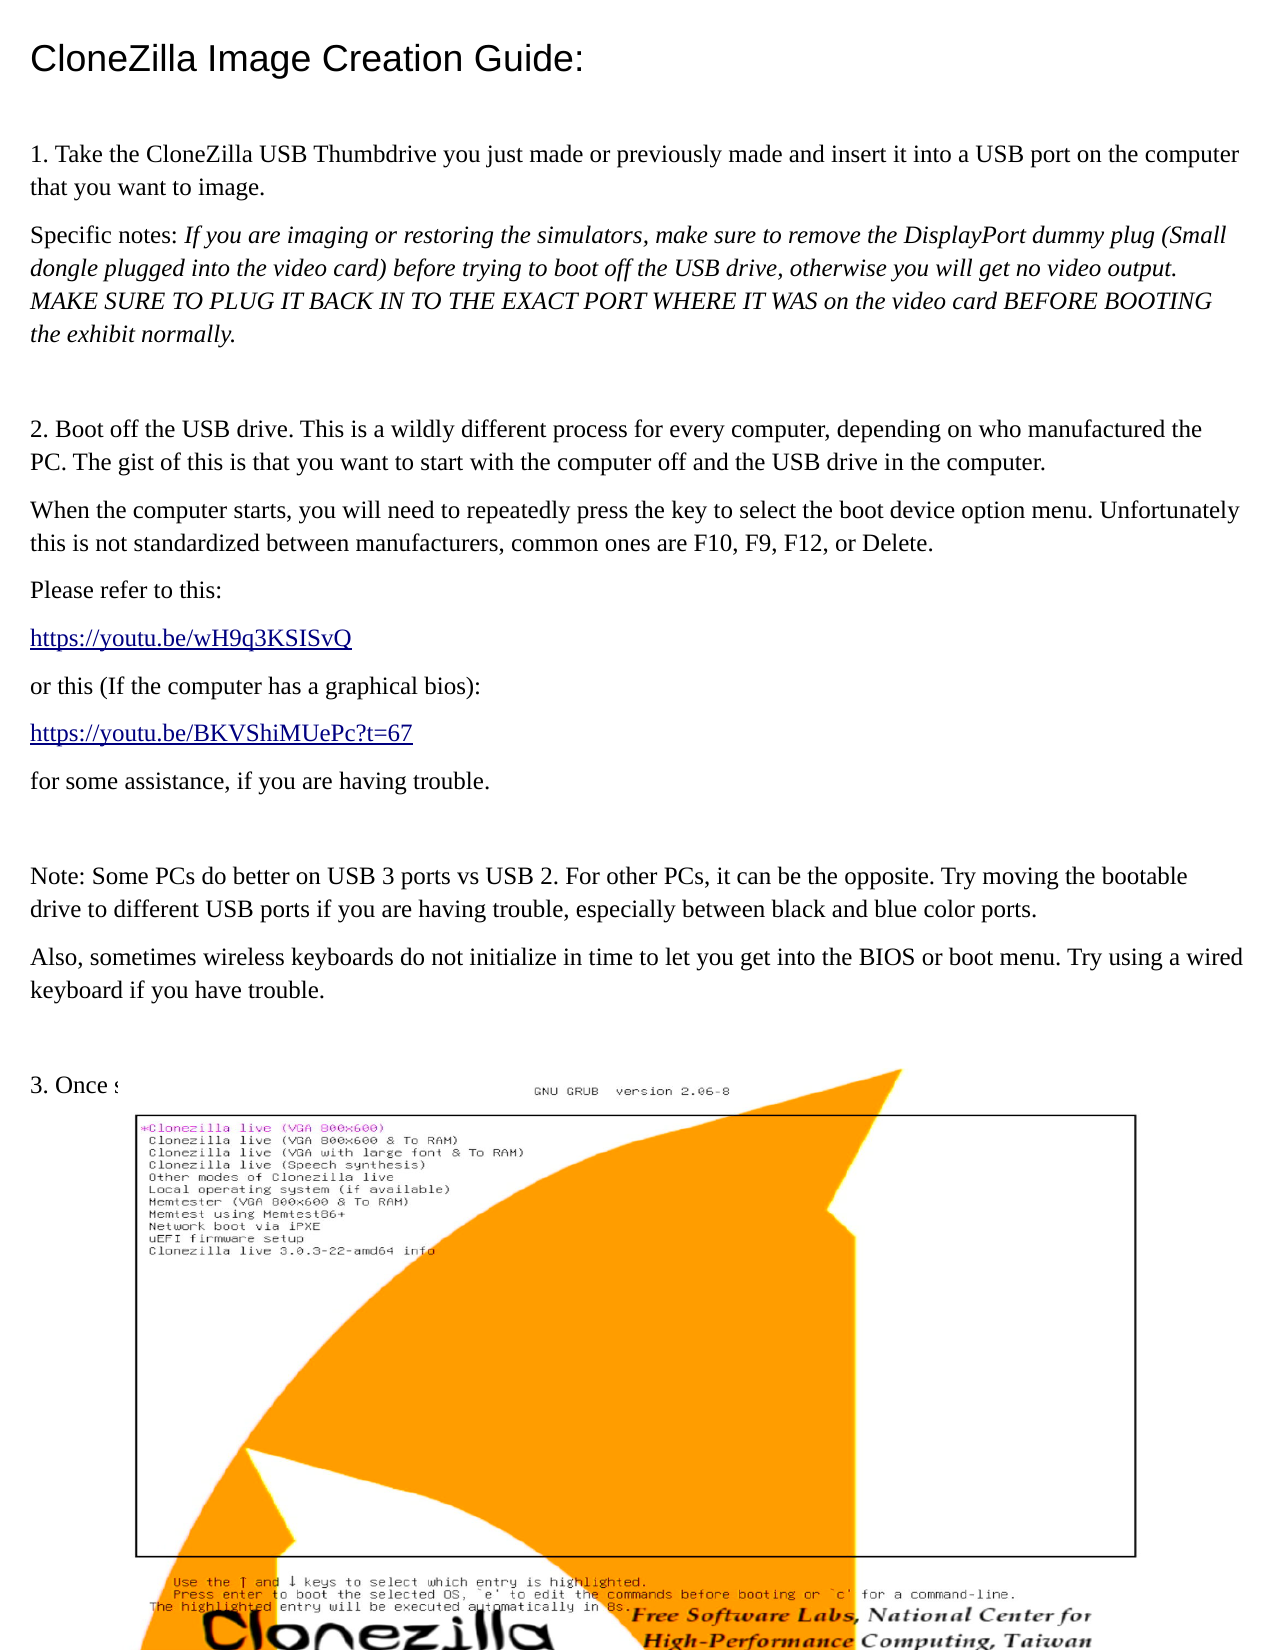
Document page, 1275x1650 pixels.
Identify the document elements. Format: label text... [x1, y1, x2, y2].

text for some assistance, if you are having trouble. [30, 766, 1245, 795]
text Specific notes: If you are imaging or restoring the simulators, make sure to remove the DisplayPort dummy plug (Small dongle plugged into the video card) before trying to boot off the USB drive, otherwise you will get no video output. MAKE SURE TO PLUG IT BACK IN TO THE EXACT PORT WHERE IT WAS on the video card BEFORE BOOTING the exhibit normally. [30, 220, 1245, 348]
text https://youtu.be/wH9q3KSISvQ [30, 623, 1245, 652]
picture [118, 1068, 1157, 1650]
text 3. Once succesfully booted off the USB drive, you should see this screen: [30, 1070, 118, 1099]
text 3. Once succesfully booted off the USB drive, you should see this screen: [1157, 1070, 1245, 1099]
text https://youtu.be/BKVShiMUePc?t=67 [30, 718, 1245, 747]
text 1. Take the CloneZilla USB Thumbdrive you just made or previously made and insert it into a USB port on the computer that you want to image. [30, 139, 1245, 201]
text or this (If the computer has a graphical bios): [30, 671, 1245, 699]
text 2. Boot off the USB drive. This is a wildly different process for every computer, depending on who manufactured the PC. The gist of this is that you want to start with the computer off and the USB drive in the computer. [30, 414, 1245, 476]
subtitle CloneZilla Image Creation Guide: [30, 36, 1245, 79]
text Note: Some PCs do better on USB 3 ports vs USB 2. For other PCs, it can be the opposite. Try moving the bootable drive to different USB ports if you are having trouble, especially between black and blue color ports. [30, 861, 1245, 923]
text Also, sometimes wireless keyboards do not initialize in time to let you get into the BIOS or boot menu. Try using a wired keyboard if you have trouble. [30, 942, 1245, 1004]
text When the computer starts, you will need to repeatedly press the key to select the boot device option menu. Unfortunately this is not standardized between manufacturers, common ones are F10, F9, F12, or Delete. [30, 495, 1245, 557]
text Please refer to this: [30, 576, 1245, 604]
